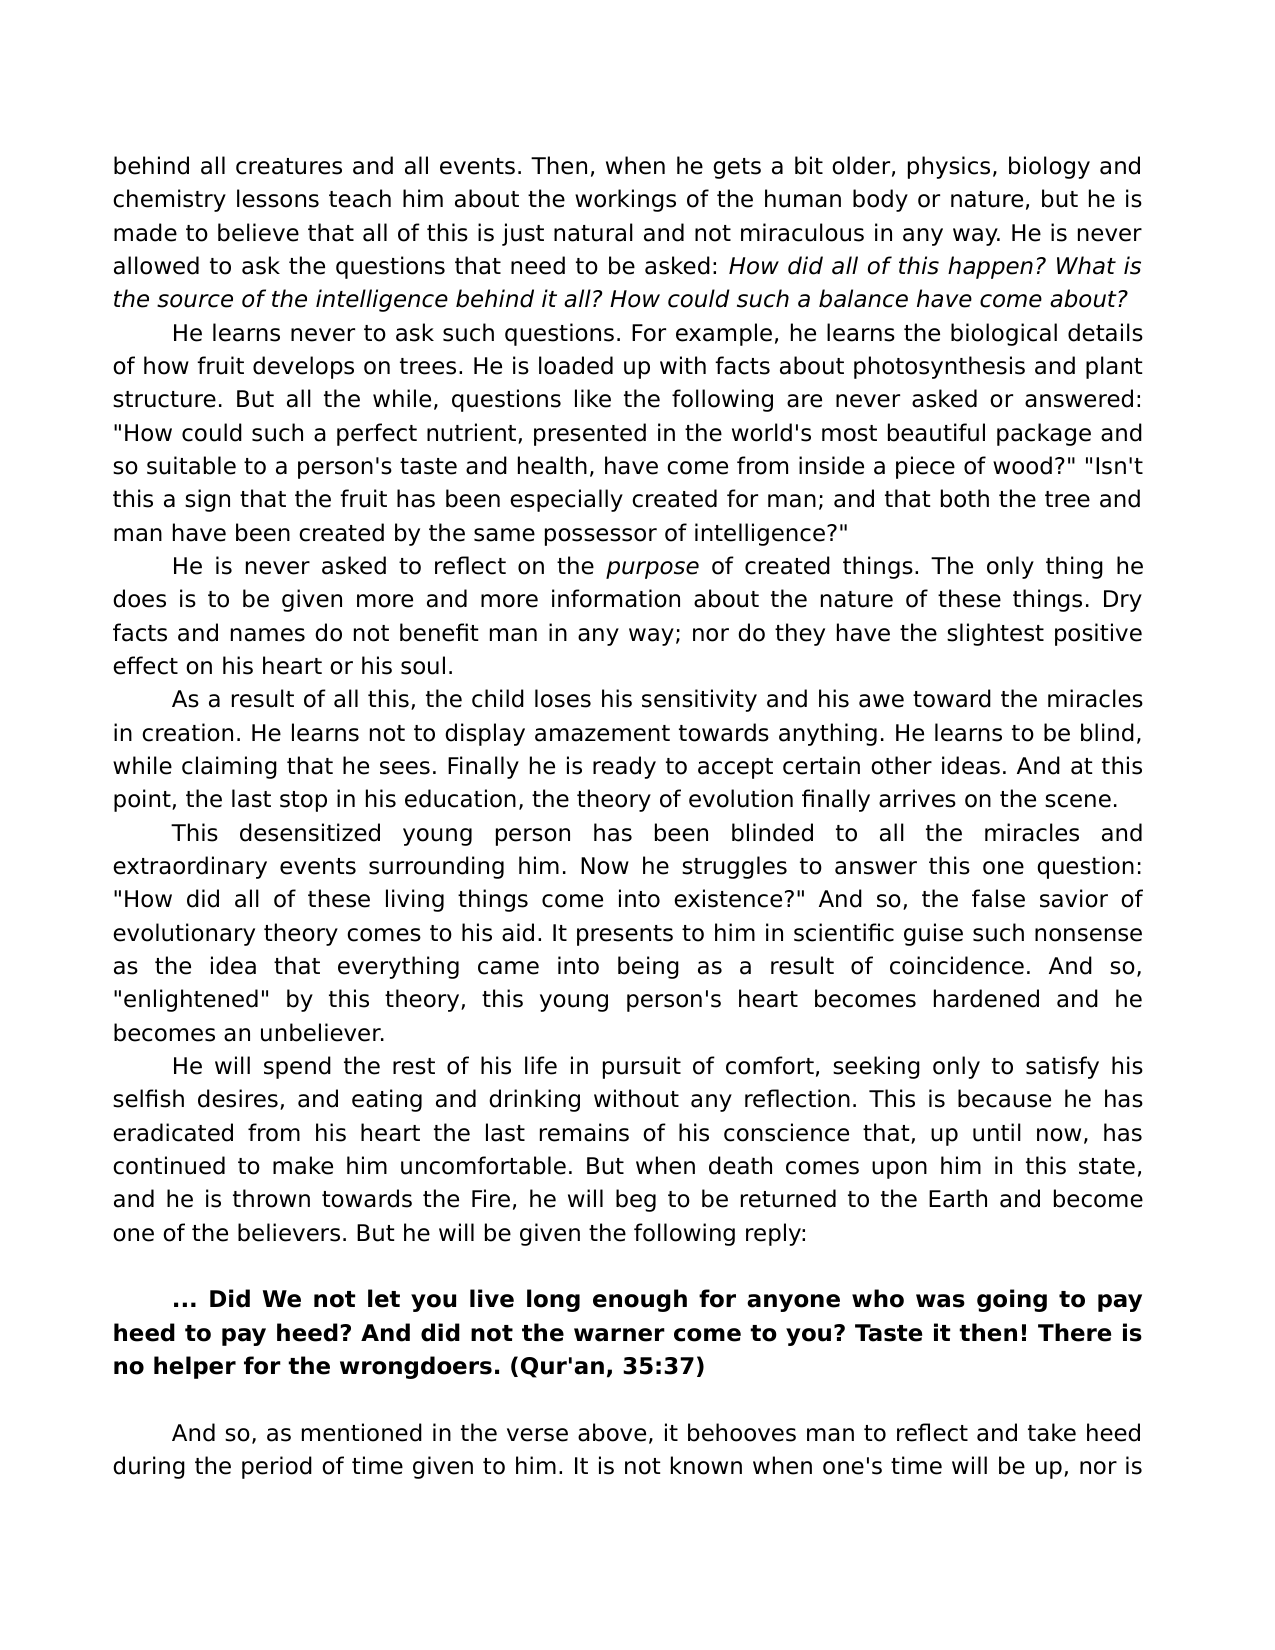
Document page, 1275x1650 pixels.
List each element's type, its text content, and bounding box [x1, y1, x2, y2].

text ... Did We not let you live long enough for anyone who was going to pay heed to pay heed? And did not the warner come to you? Taste it then! There is no helper for the wrongdoers. (Qur'an, 35:37) [112, 1281, 1145, 1381]
text He learns never to ask such questions. For example, he learns the biological details of how fruit develops on trees. He is loaded up with facts about photosynthesis and plant structure. But all the while, questions like the following are never asked or answered: "How could such a perfect nutrient, presented in the world's most beautiful package and so suitable to a person's taste and health, have come from inside a piece of wood?" "Isn't this a sign that the fruit has been especially created for man; and that both the tree and man have been created by the same possessor of intelligence?" [112, 314, 1145, 548]
text He will spend the rest of his life in pursuit of comfort, seeking only to satisfy his selfish desires, and eating and drinking without any reflection. This is because he has eradicated from his heart the last remains of his conscience that, up until now, has continued to make him uncomfortable. But when death comes upon him in this state, and he is thrown towards the Fire, he will beg to be returned to the Earth and become one of the believers. But he will be given the following reply: [112, 1048, 1145, 1248]
text behind all creatures and all events. Then, when he gets a bit older, physics, biology and chemistry lessons teach him about the workings of the human body or nature, but he is made to believe that all of this is just natural and not miraculous in any way. He is never allowed to ask the questions that need to be asked: How did all of this happen? What is the source of the intelligence behind it all? How could such a balance have come about? [112, 148, 1145, 314]
text This desensitized young person has been blinded to all the miracles and extraordinary events surrounding him. Now he struggles to answer this one question: "How did all of these living things come into existence?" And so, the false savior of evolutionary theory comes to his aid. It presents to him in scientific guise such nonsense as the idea that everything came into being as a result of coincidence. And so, "enlightened" by this theory, this young person's heart becomes hardened and he becomes an unbeliever. [112, 814, 1145, 1048]
text As a result of all this, the child loses his sensitivity and his awe toward the miracles in creation. He learns not to display amazement towards anything. He learns to be blind, while claiming that he sees. Finally he is ready to accept certain other ideas. And at this point, the last stop in his education, the theory of evolution finally arrives on the scene. [112, 681, 1145, 814]
text He is never asked to reflect on the purpose of created things. The only thing he does is to be given more and more information about the nature of these things. Dry facts and names do not benefit man in any way; nor do they have the slightest positive effect on his heart or his soul. [112, 548, 1145, 681]
text And so, as mentioned in the verse above, it behooves man to reflect and take heed during the period of time given to him. It is not known when one's time will be up, nor is [112, 1414, 1145, 1481]
